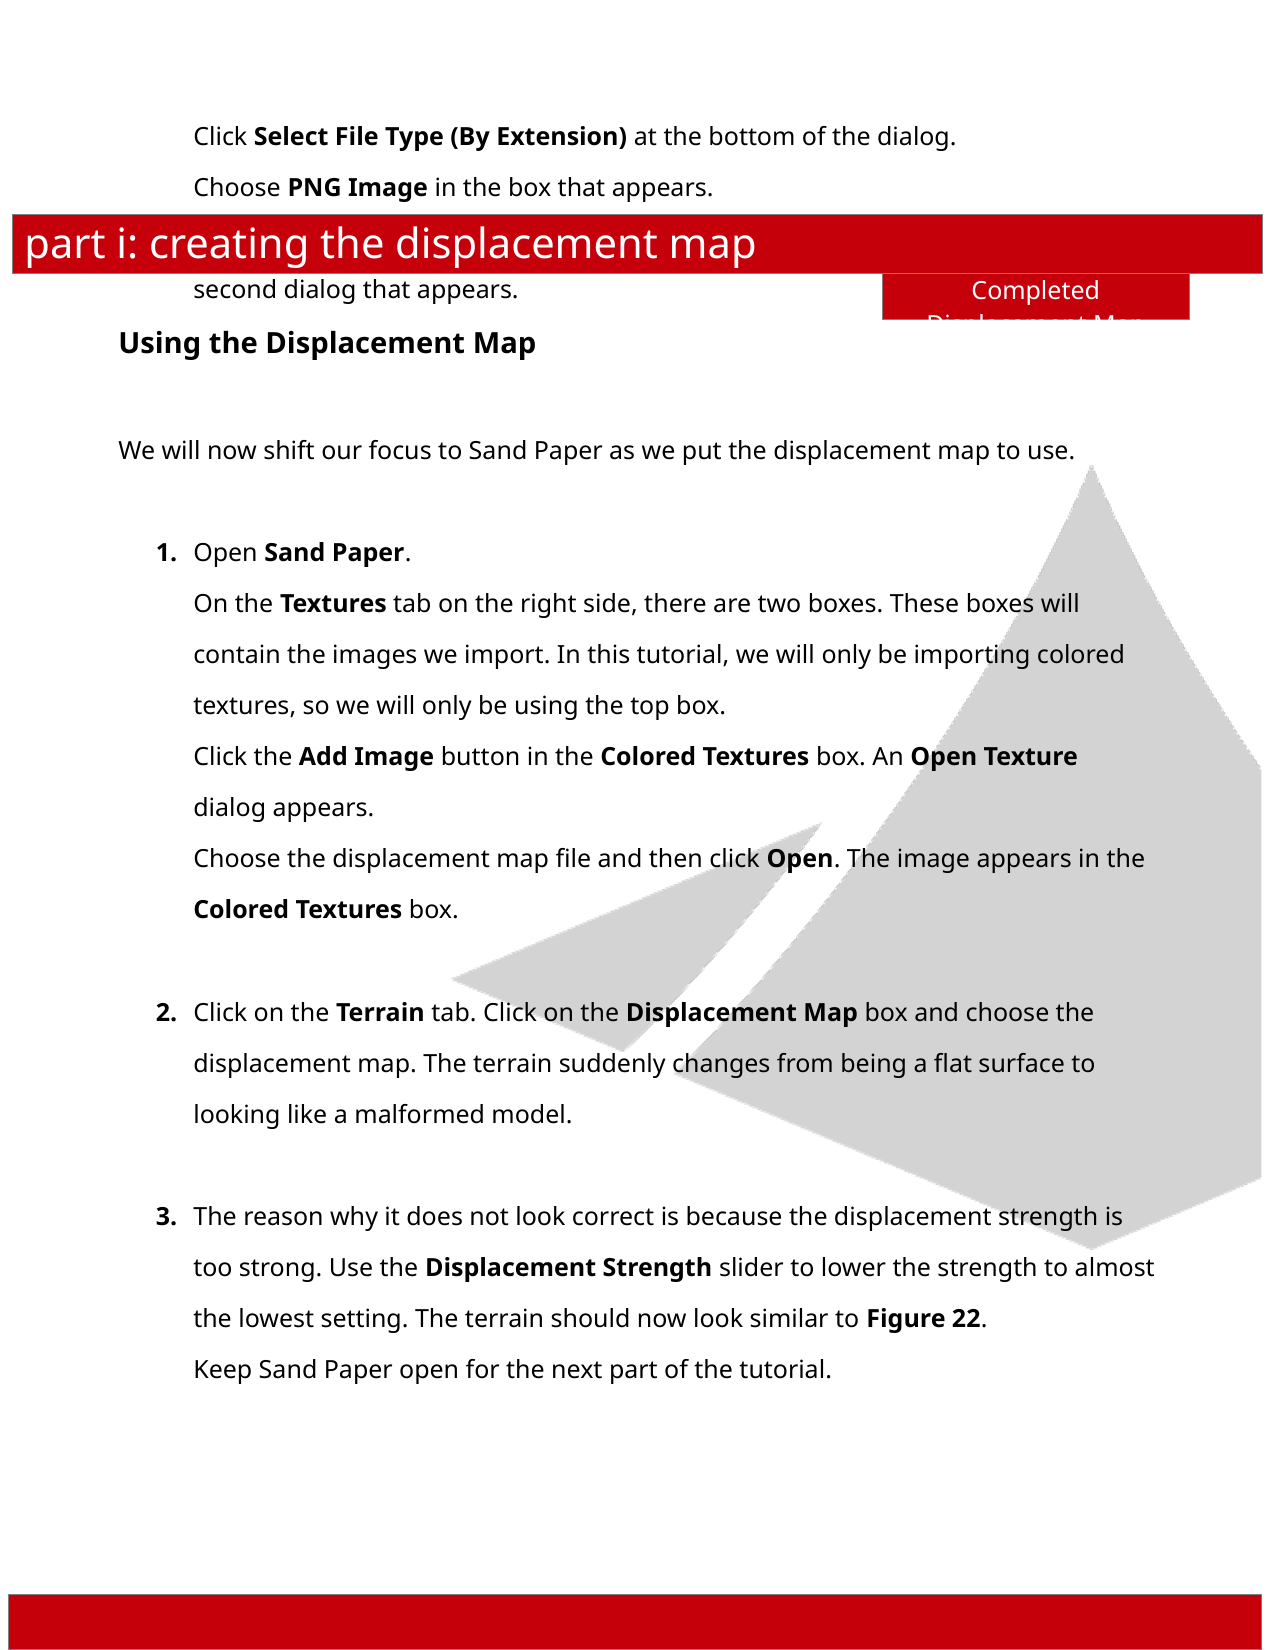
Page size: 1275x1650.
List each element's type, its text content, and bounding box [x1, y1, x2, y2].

text Using the Displacement Map [118, 322, 1157, 362]
list On the Textures tab on the right side, there are two boxes. These boxes will contain the images we import. In this tutorial, we will only be importing colored textures, so we will only be using the top box. [156, 586, 428, 722]
list Click Export to save the image. Click Export again in the second dialog that appears. [156, 274, 882, 305]
text We will now shift our focus to Sand Paper as we put the displacement map to use. [118, 433, 1157, 467]
list now look similar to Figure 24. If it does not, feel free to undo and [428, 436, 1262, 1270]
list Choose PNG Image in the box that appears. [156, 169, 1157, 203]
list Keep Sand Paper open for the next part of the tutorial. [156, 1352, 1157, 1386]
list Click on the Terrain tab. Click on the Displacement Map box and choose the displacement map. The terrain suddenly changes from being a flat surface to looking like a malformed model. [156, 994, 428, 1130]
list Click the Add Image button in the Colored Textures box. An Open Texture dialog appears. [156, 739, 428, 824]
list The reason why it does not look correct is because the displacement strength is too strong. Use the Displacement Strength slider to lower the strength to almost the lowest setting. The terrain should now look similar to Figure 22. [156, 1198, 1157, 1334]
list Open Sand Paper. [156, 535, 428, 569]
list Choose the displacement map file and then click Open. The image appears in the Colored Textures box. [156, 841, 428, 926]
list Click Select File Type (By Extension) at the bottom of the dialog. [156, 118, 1157, 152]
